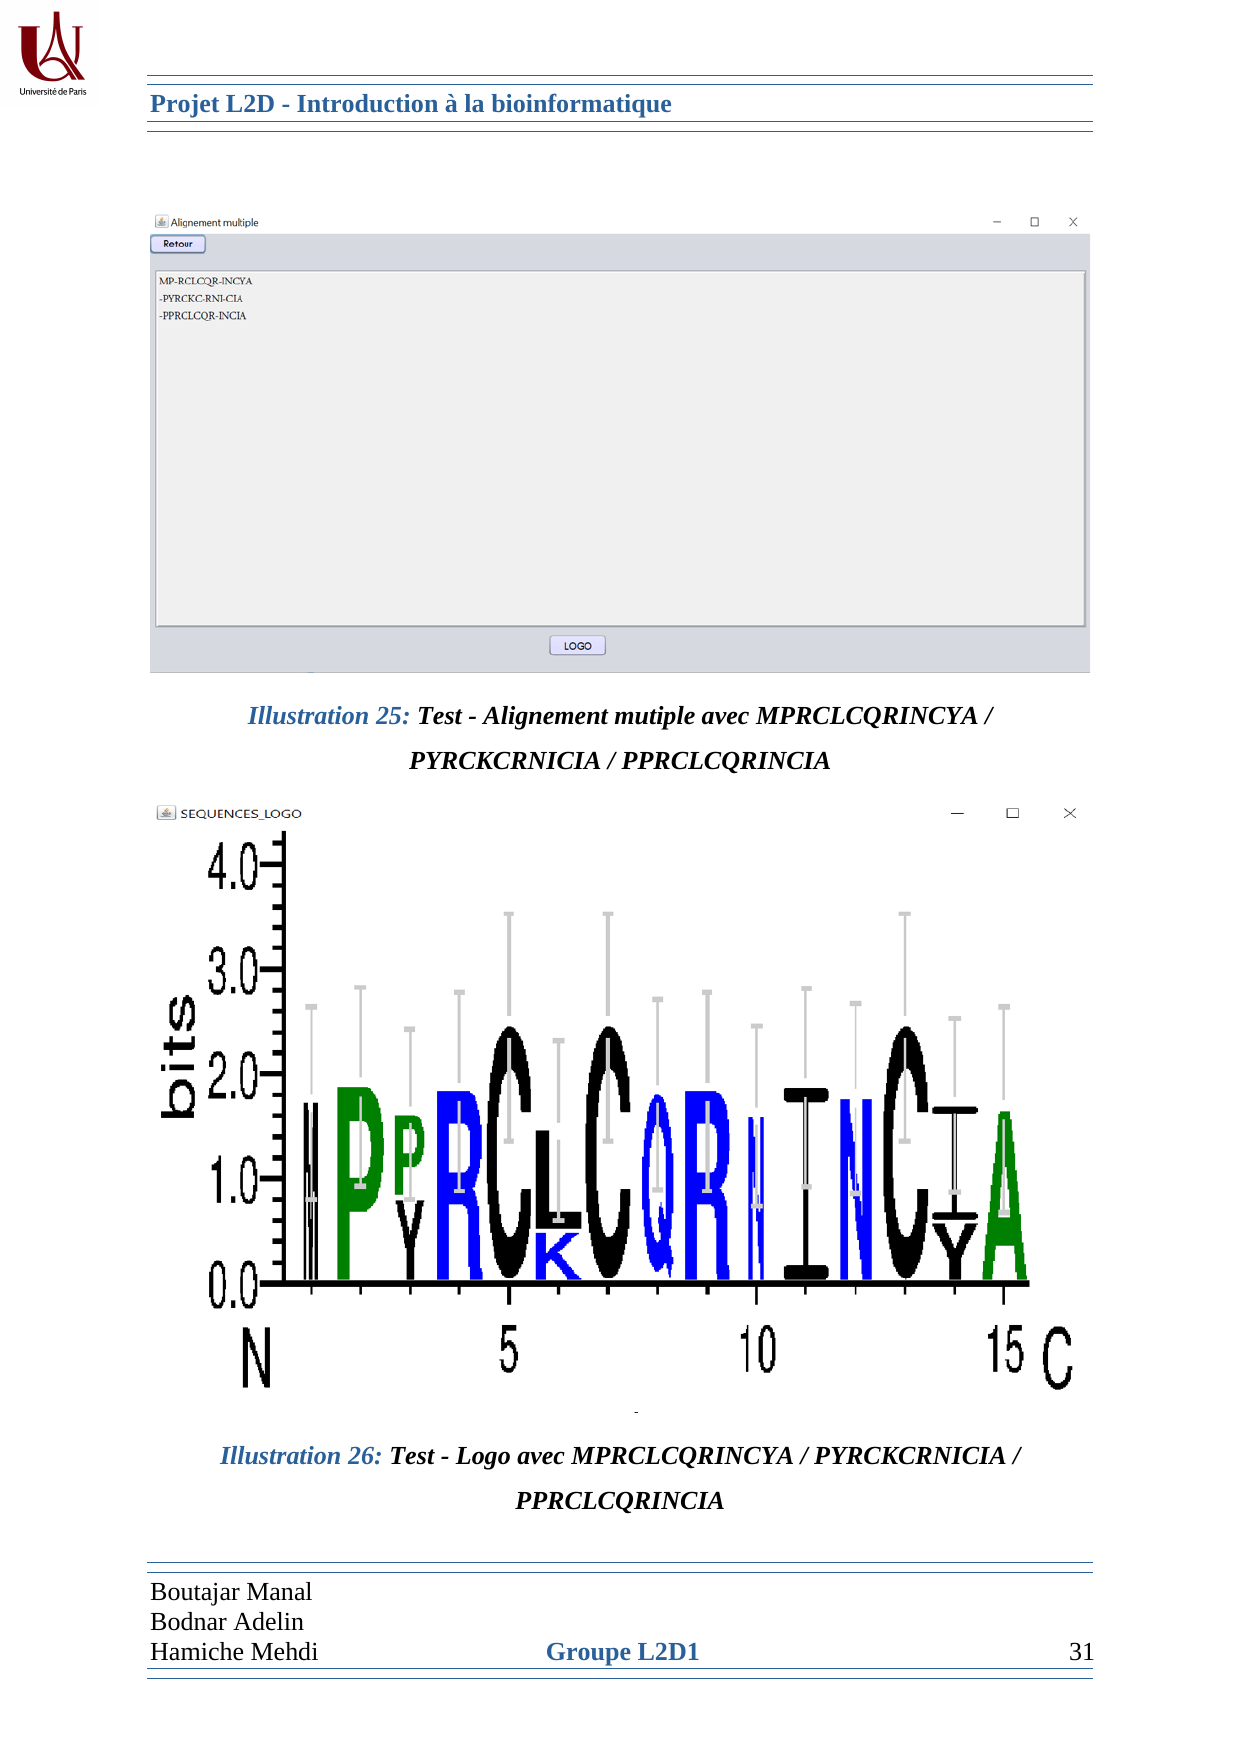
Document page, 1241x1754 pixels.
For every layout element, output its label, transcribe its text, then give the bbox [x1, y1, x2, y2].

picture [0, 0, 101, 107]
picture [150, 210, 1091, 673]
text Illustration 26: Test - Logo avec MPRCLCQRINCYA / PYRCKCRNICIA / PPRCLCQRINCIA [150, 1413, 1090, 1515]
picture [150, 800, 1091, 1413]
text Illustration 25: Test - Alignement mutiple avec MPRCLCQRINCYA / PYRCKCRNICIA / PPRCLCQRINCIA [150, 673, 1090, 775]
